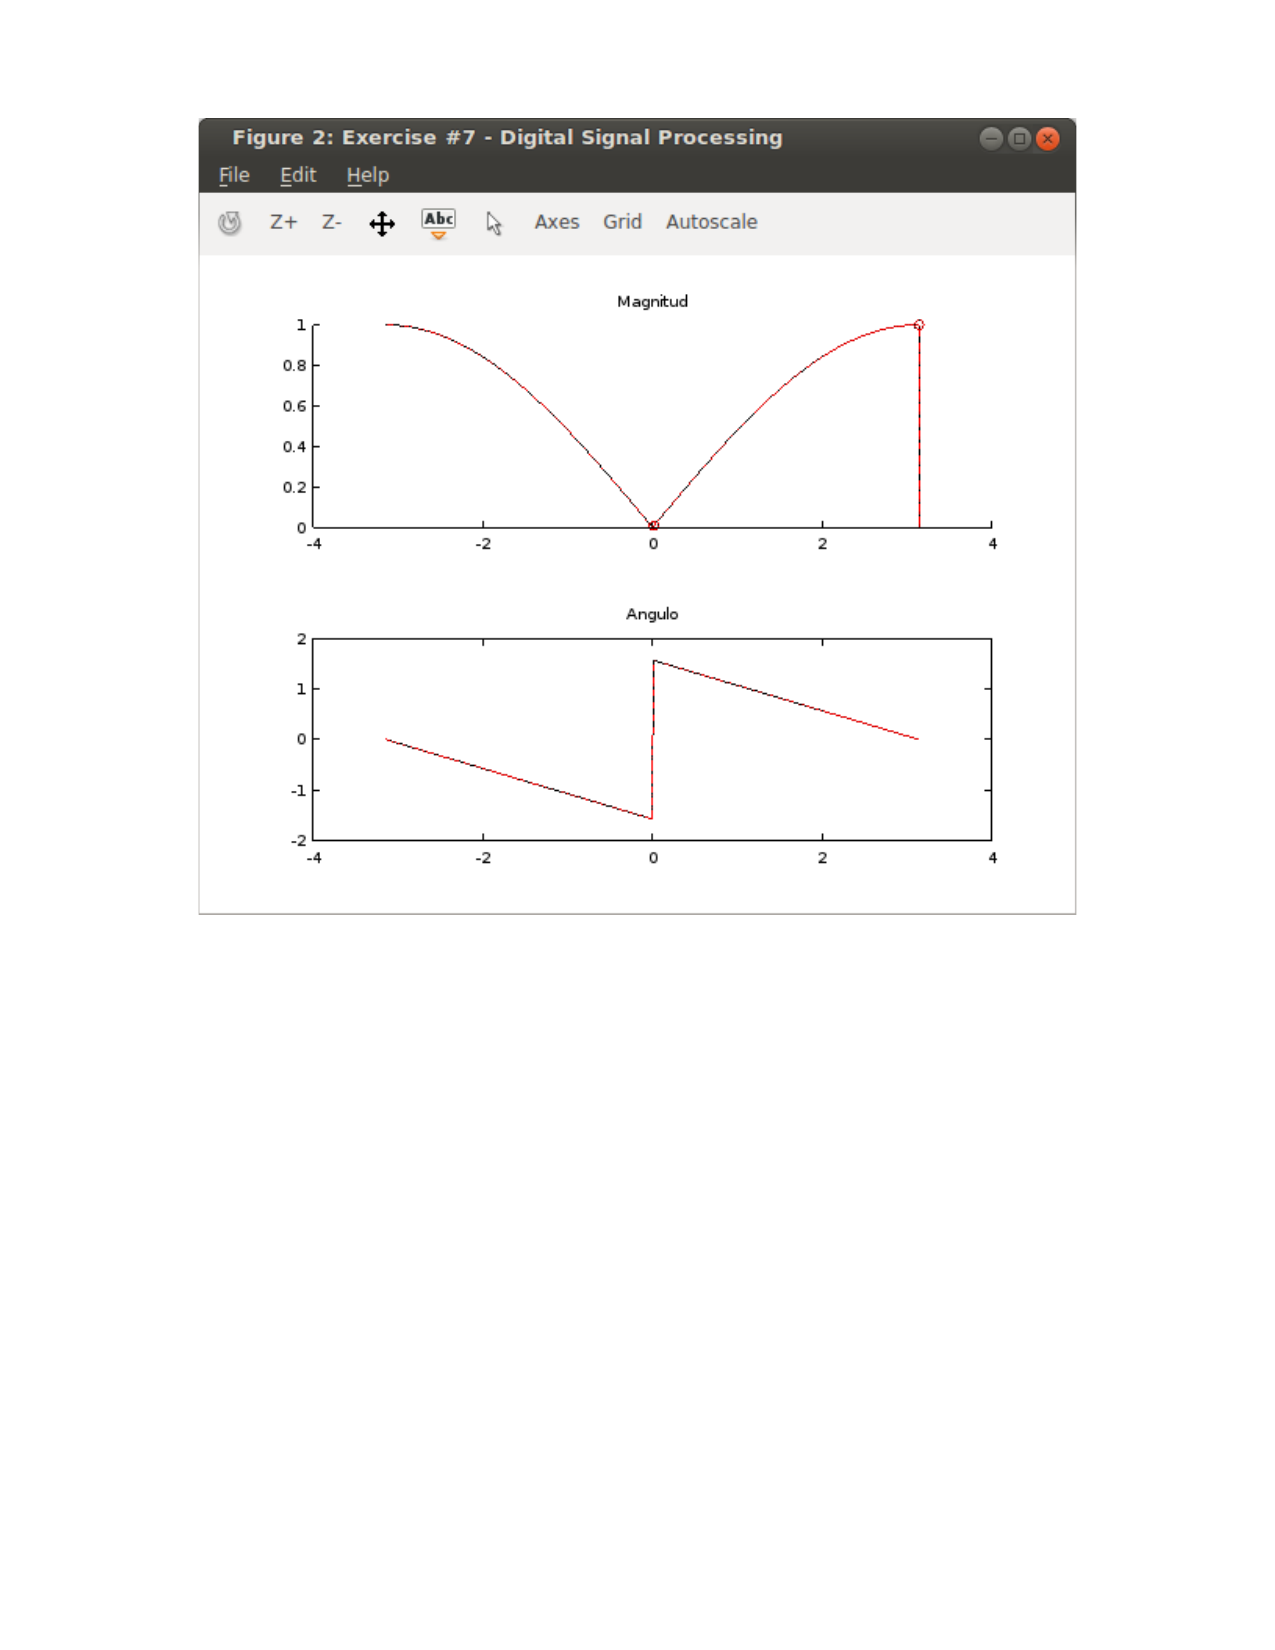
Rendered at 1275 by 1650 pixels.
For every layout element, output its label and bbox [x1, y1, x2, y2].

picture [198, 118, 1077, 915]
